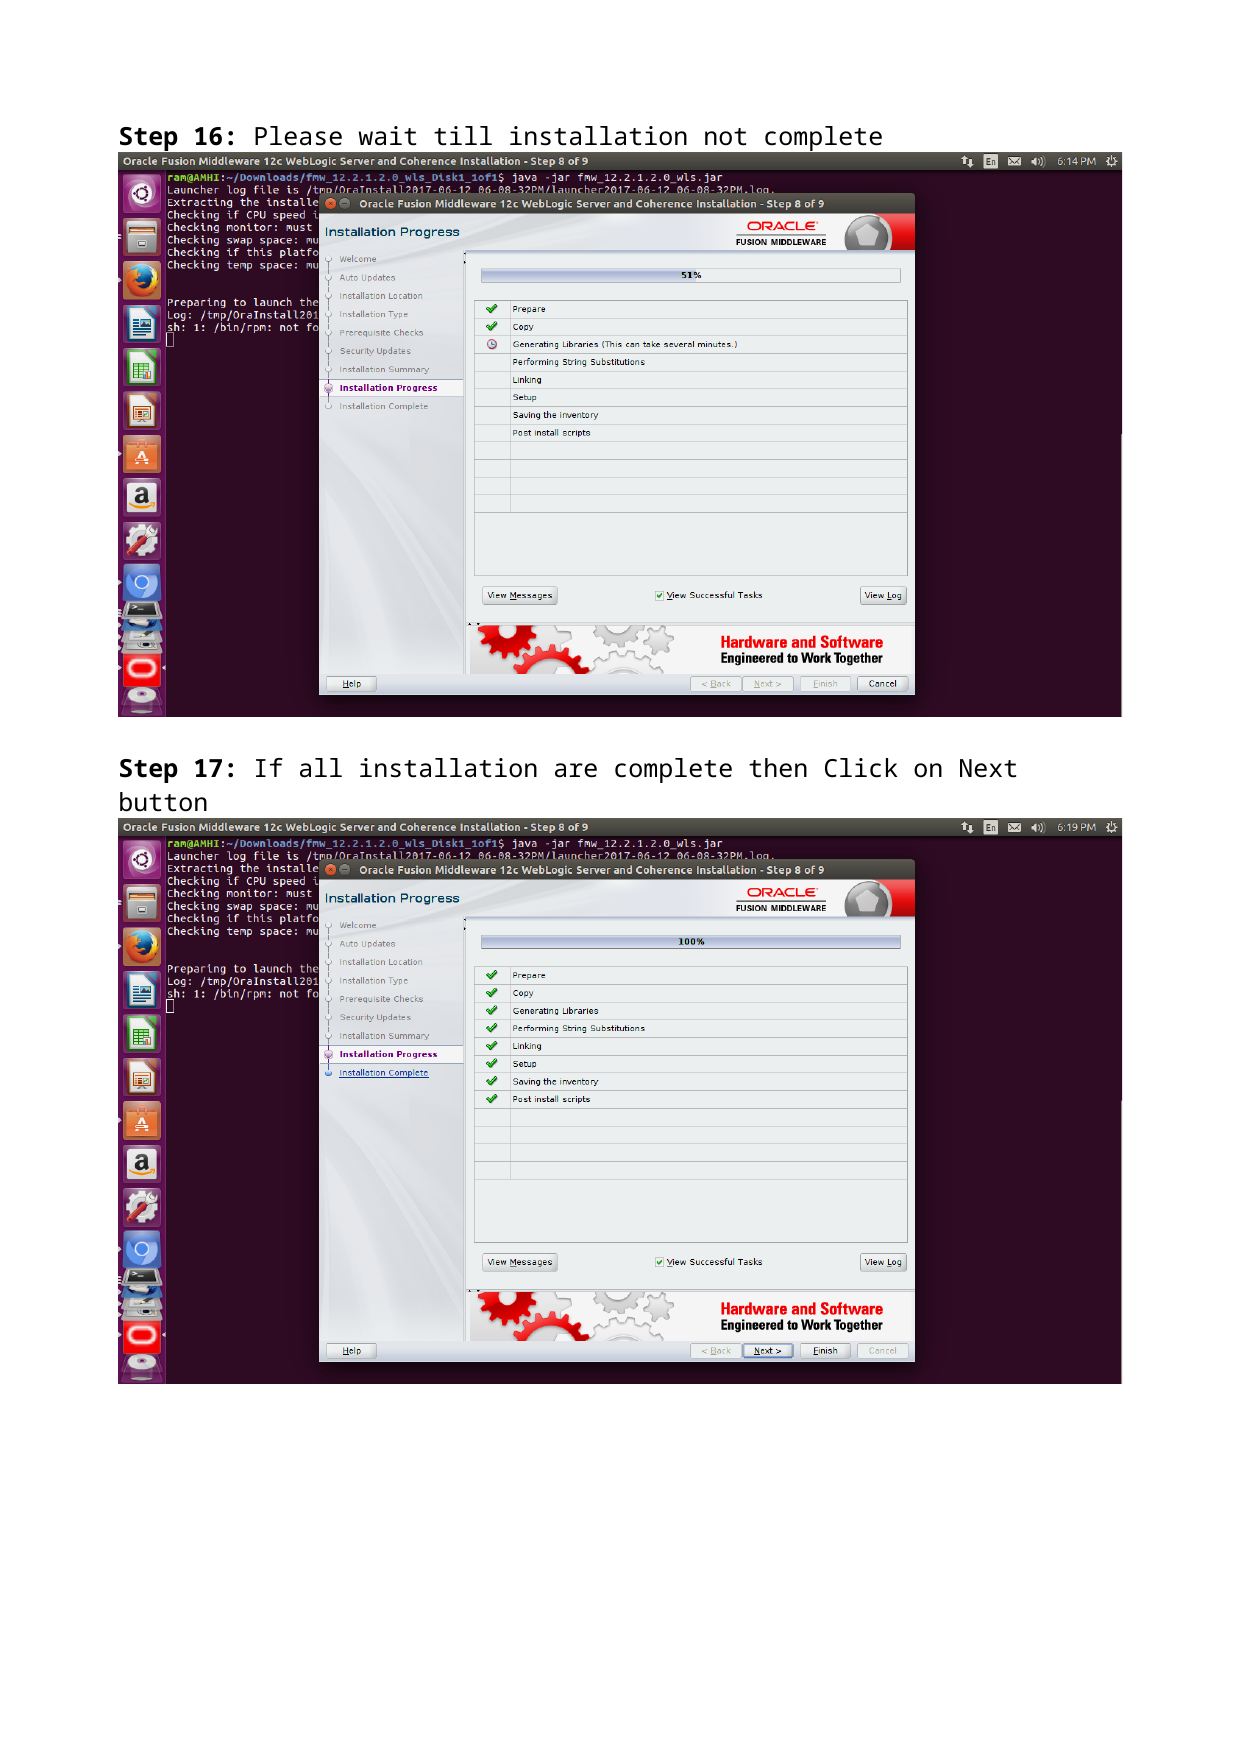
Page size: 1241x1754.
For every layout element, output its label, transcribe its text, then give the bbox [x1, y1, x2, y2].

text Step 17: If all installation are complete then Click on Next button [118, 751, 1122, 818]
picture [118, 818, 1123, 1384]
picture [118, 152, 1123, 717]
text Step 16: Please wait till installation not complete [118, 118, 1122, 152]
